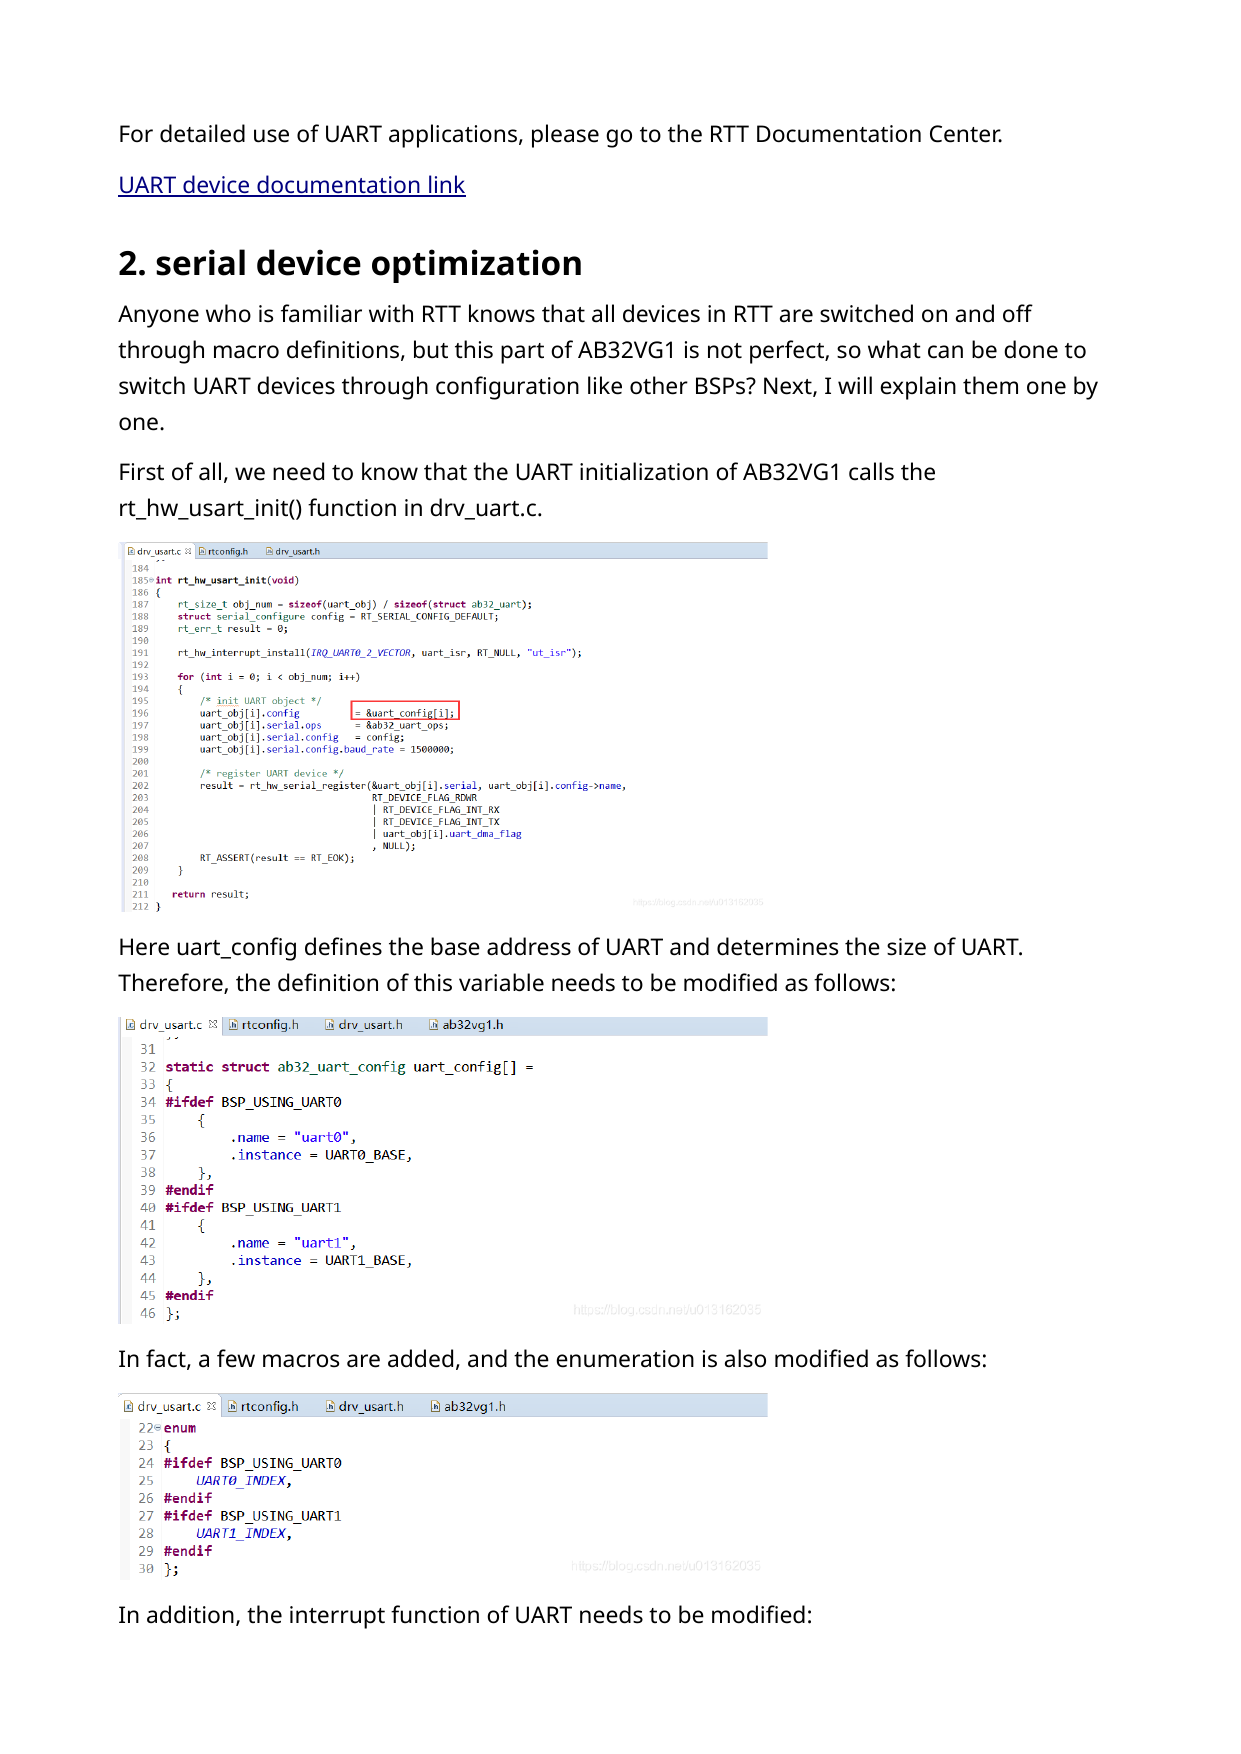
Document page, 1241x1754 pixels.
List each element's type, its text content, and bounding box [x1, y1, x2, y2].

picture [118, 542, 768, 912]
picture [118, 1017, 768, 1324]
text For detailed use of UART applications, please go to the RTT Documentation Center. [118, 118, 1122, 149]
subtitle 2. serial device optimization [118, 240, 1122, 285]
text In fact, a few macros are added, and the enumeration is also modified as follows: [118, 1343, 1122, 1374]
text First of all, we need to know that the UART initialization of AB32VG1 calls the rt_hw_usart_init() function in drv_uart.c. [118, 456, 1122, 523]
picture [118, 1393, 768, 1580]
text Here uart_config defines the base address of UART and determines the size of UART. Therefore, the definition of this variable needs to be modified as follows: [118, 931, 1122, 998]
text Anyone who is familiar with RTT knows that all devices in RTT are switched on and off through macro definitions, but this part of AB32VG1 is not perfect, so what can be done to switch UART devices through configuration like other BSPs? Next, I will explain them one by one. [118, 298, 1122, 437]
text UART device documentation link [118, 169, 1122, 200]
text In addition, the interrupt function of UART needs to be modified: [118, 1599, 1122, 1630]
